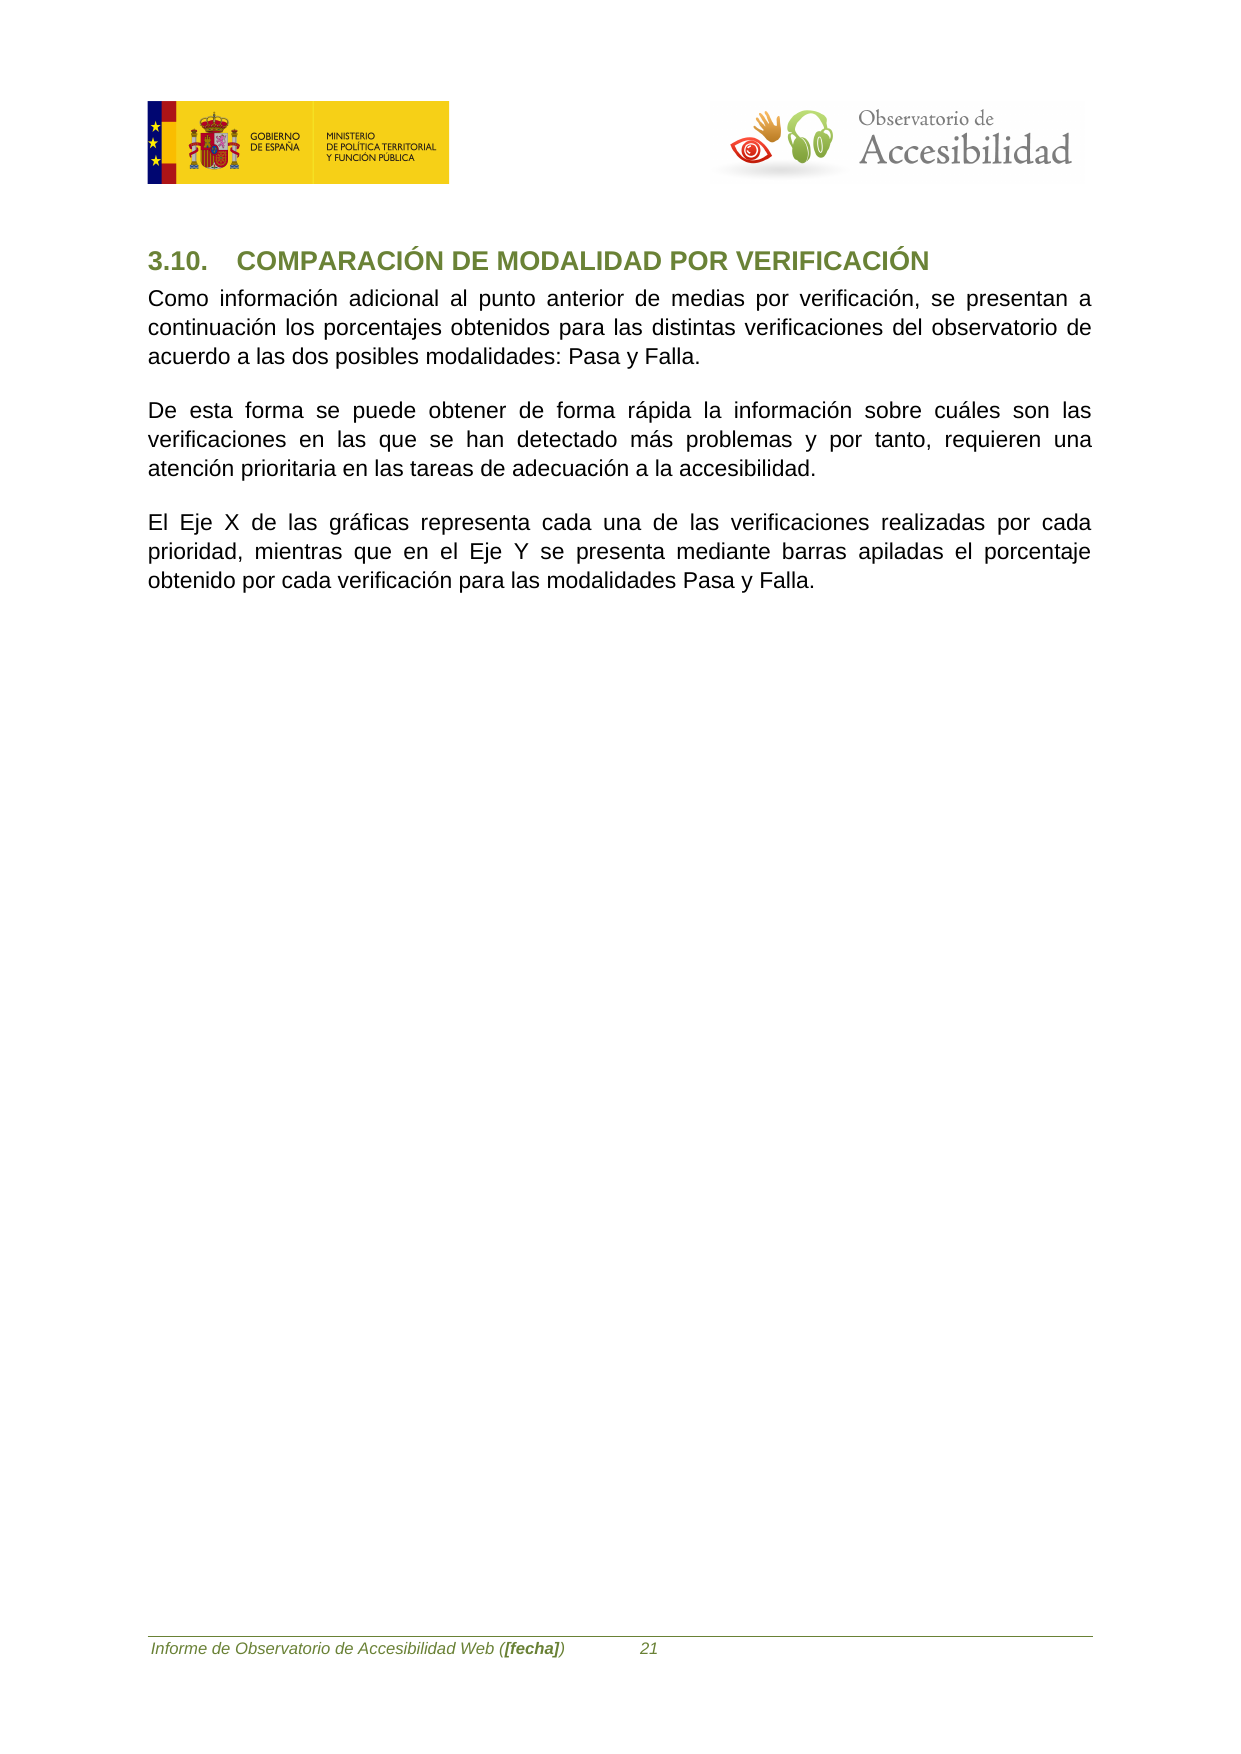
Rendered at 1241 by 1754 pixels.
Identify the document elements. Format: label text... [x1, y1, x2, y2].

text Como información adicional al punto anterior de medias por verificación, se presentan a continuación los porcentajes obtenidos para las distintas verificaciones del observatorio de acuerdo a las dos posibles modalidades: Pasa y Falla. [148, 285, 1092, 369]
picture [147, 101, 450, 184]
text El Eje X de las gráficas representa cada una de las verificaciones realizadas por cada prioridad, mientras que en el Eje Y se presenta mediante barras apiladas el porcentaje obtenido por cada verificación para las modalidades Pasa y Falla. [148, 509, 1092, 593]
subtitle Comparación de Modalidad por Verificación [148, 245, 1092, 276]
text De esta forma se puede obtener de forma rápida la información sobre cuáles son las verificaciones en las que se han detectado más problemas y por tanto, requieren una atención prioritaria en las tareas de adecuación a la accesibilidad. [148, 397, 1092, 481]
picture [710, 101, 1086, 184]
